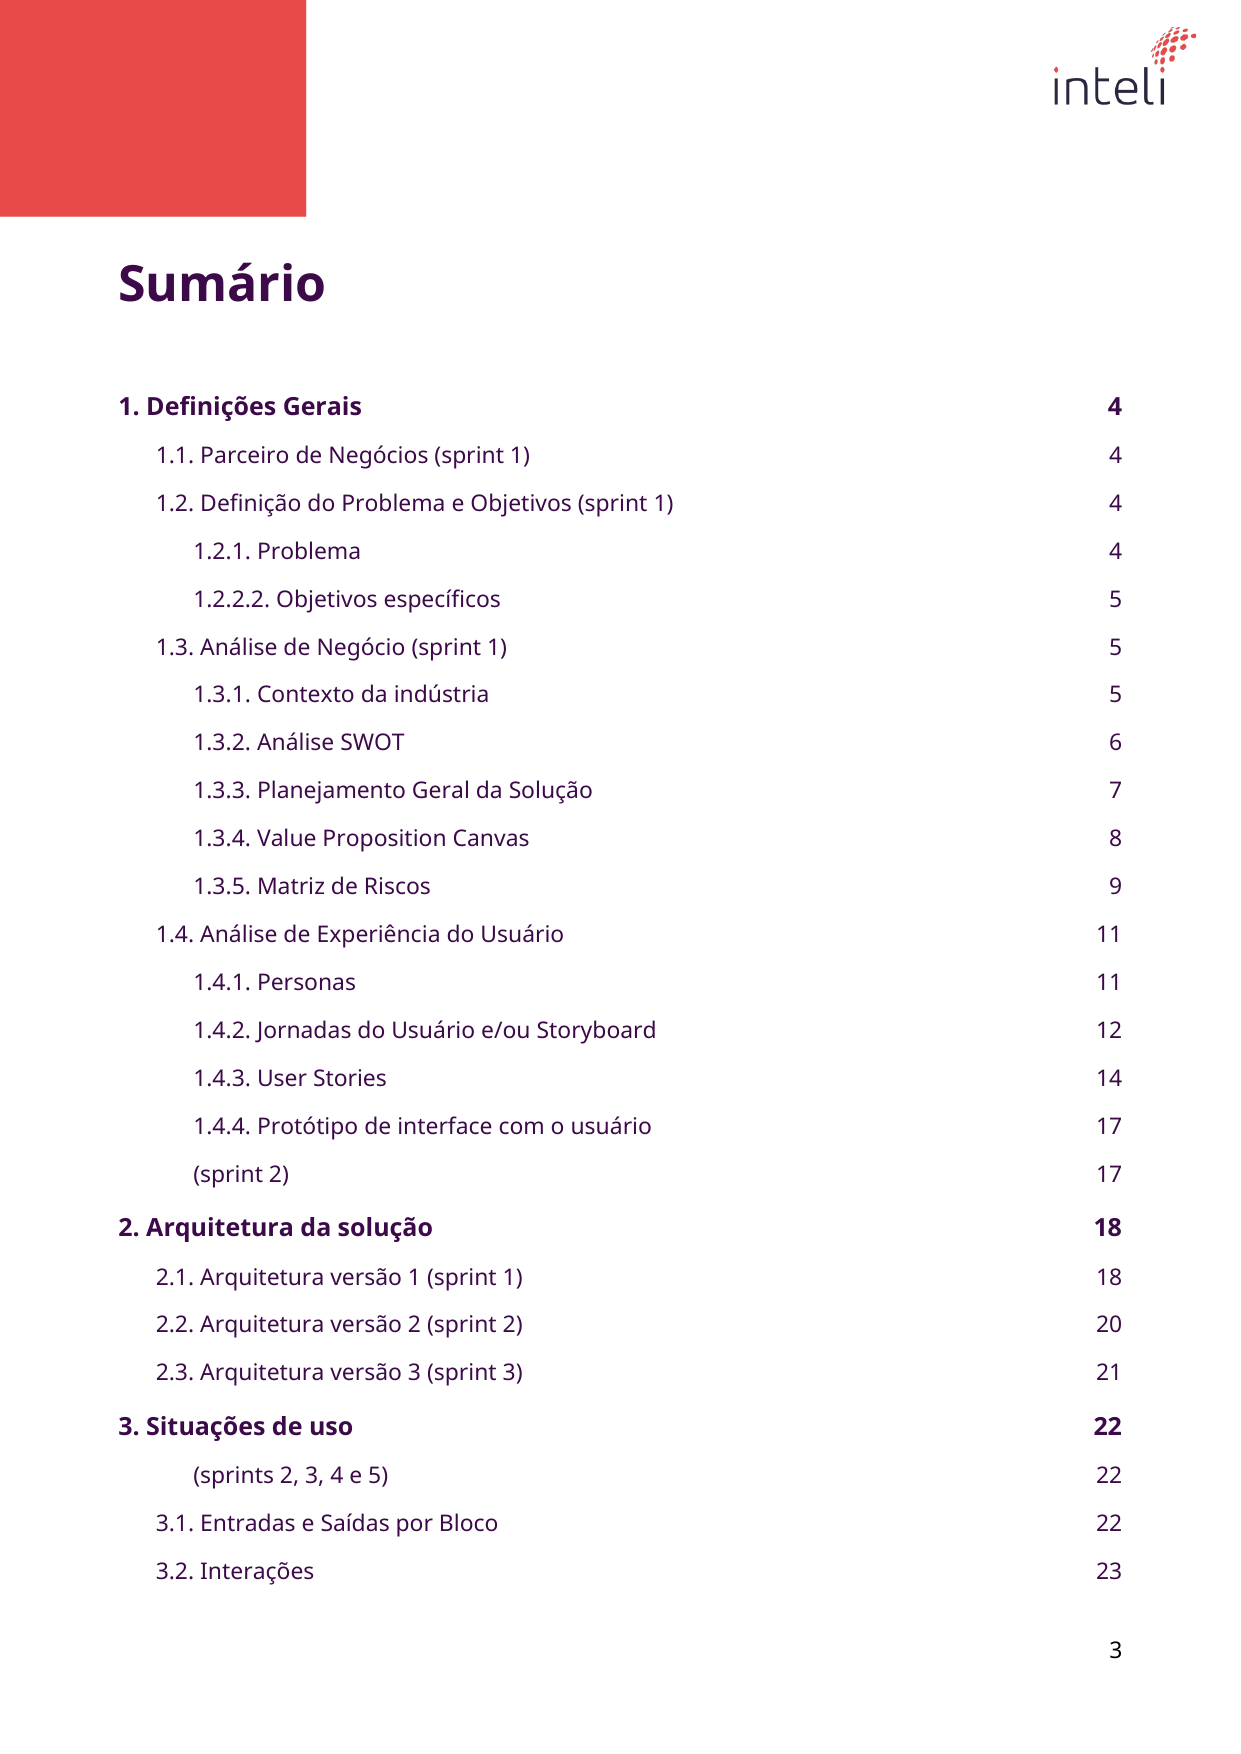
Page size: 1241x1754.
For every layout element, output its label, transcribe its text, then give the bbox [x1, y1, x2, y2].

text 1.3. Análise de Negócio (sprint 1) 5 [156, 631, 1122, 662]
text 3.1. Entradas e Saídas por Bloco 22 [156, 1507, 1122, 1538]
text 2. Arquitetura da solução 18 [118, 1210, 1122, 1244]
text 1. Definições Gerais 4 [118, 388, 1122, 422]
text 3. Situações de uso 22 [118, 1408, 1122, 1442]
text 1.2.2.2. Objetivos específicos 5 [193, 583, 1122, 614]
text 2.3. Arquitetura versão 3 (sprint 3) 21 [156, 1356, 1122, 1387]
text 1.2. Definição do Problema e Objetivos (sprint 1) 4 [156, 487, 1122, 518]
text 1.4.3. User Stories 14 [193, 1062, 1122, 1093]
text 2.1. Arquitetura versão 1 (sprint 1) 18 [156, 1260, 1122, 1292]
text 1.3.4. Value Proposition Canvas 8 [193, 822, 1122, 853]
text 1.4. Análise de Experiência do Usuário 11 [156, 918, 1122, 949]
text (sprints 2, 3, 4 e 5) 22 [193, 1459, 1122, 1490]
text 1.3.1. Contexto da indústria 5 [193, 678, 1122, 710]
text 1.3.5. Matriz de Riscos 9 [193, 870, 1122, 901]
text Sumário [118, 118, 1122, 316]
text 1.4.1. Personas 11 [193, 966, 1122, 997]
text 1.4.2. Jornadas do Usuário e/ou Storyboard 12 [193, 1014, 1122, 1045]
text 1.4.4. Protótipo de interface com o usuário 17 [193, 1110, 1122, 1141]
text 1.1. Parceiro de Negócios (sprint 1) 4 [156, 439, 1122, 470]
picture [0, 0, 307, 217]
text 3.2. Interações 23 [156, 1555, 1122, 1586]
text 2.2. Arquitetura versão 2 (sprint 2) 20 [156, 1308, 1122, 1339]
text 1.3.3. Planejamento Geral da Solução 7 [193, 774, 1122, 806]
text 1.2.1. Problema 4 [193, 535, 1122, 566]
picture [1054, 27, 1197, 105]
text (sprint 2) 17 [193, 1158, 1122, 1189]
text 1.3.2. Análise SWOT 6 [193, 726, 1122, 758]
